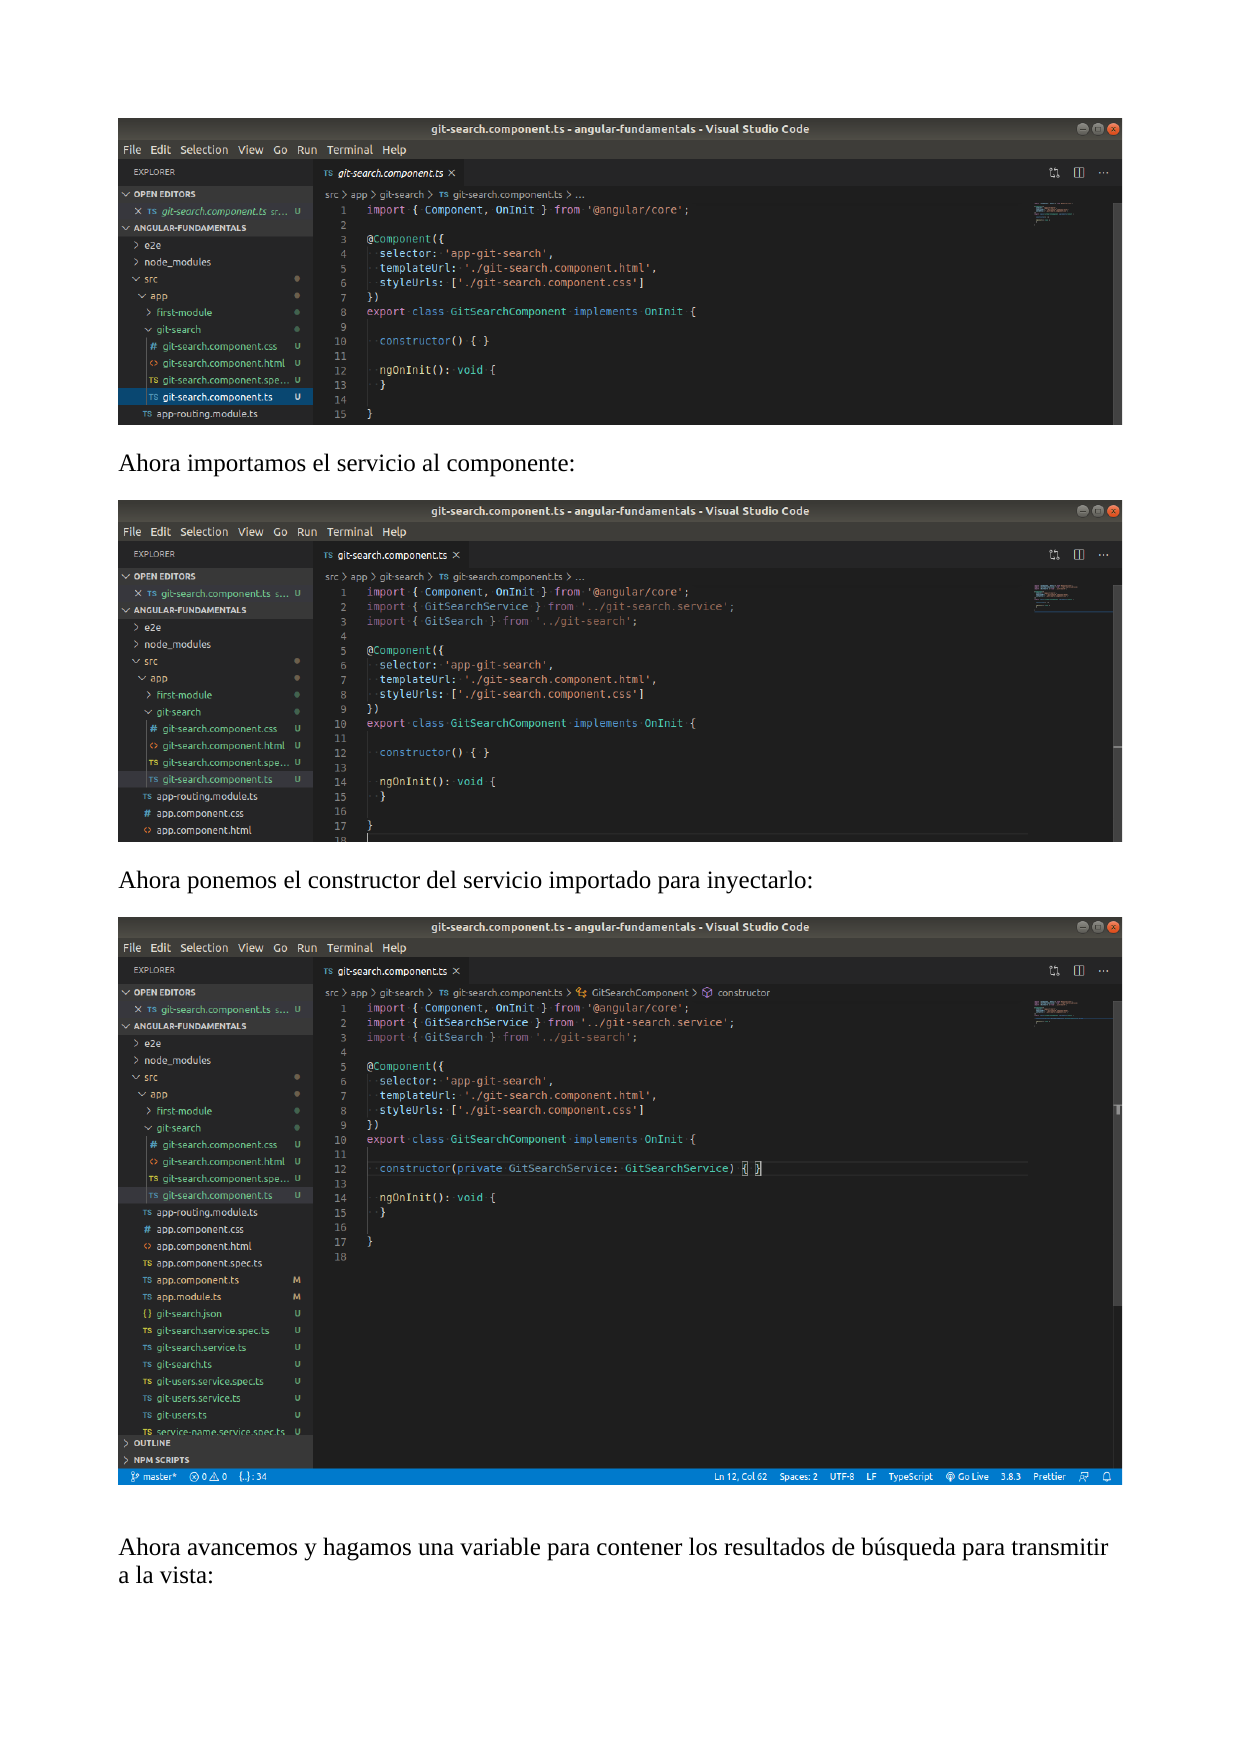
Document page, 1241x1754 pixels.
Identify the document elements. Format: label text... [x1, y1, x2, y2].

text Ahora avancemos y hagamos una variable para contener los resultados de búsqueda para transmitir a la vista: [118, 1532, 1122, 1589]
picture [118, 917, 1123, 1485]
text Ahora importamos el servicio al componente: [118, 448, 1122, 477]
picture [118, 118, 1123, 425]
picture [118, 500, 1123, 842]
text Ahora ponemos el constructor del servicio importado para inyectarlo: [118, 865, 1122, 893]
